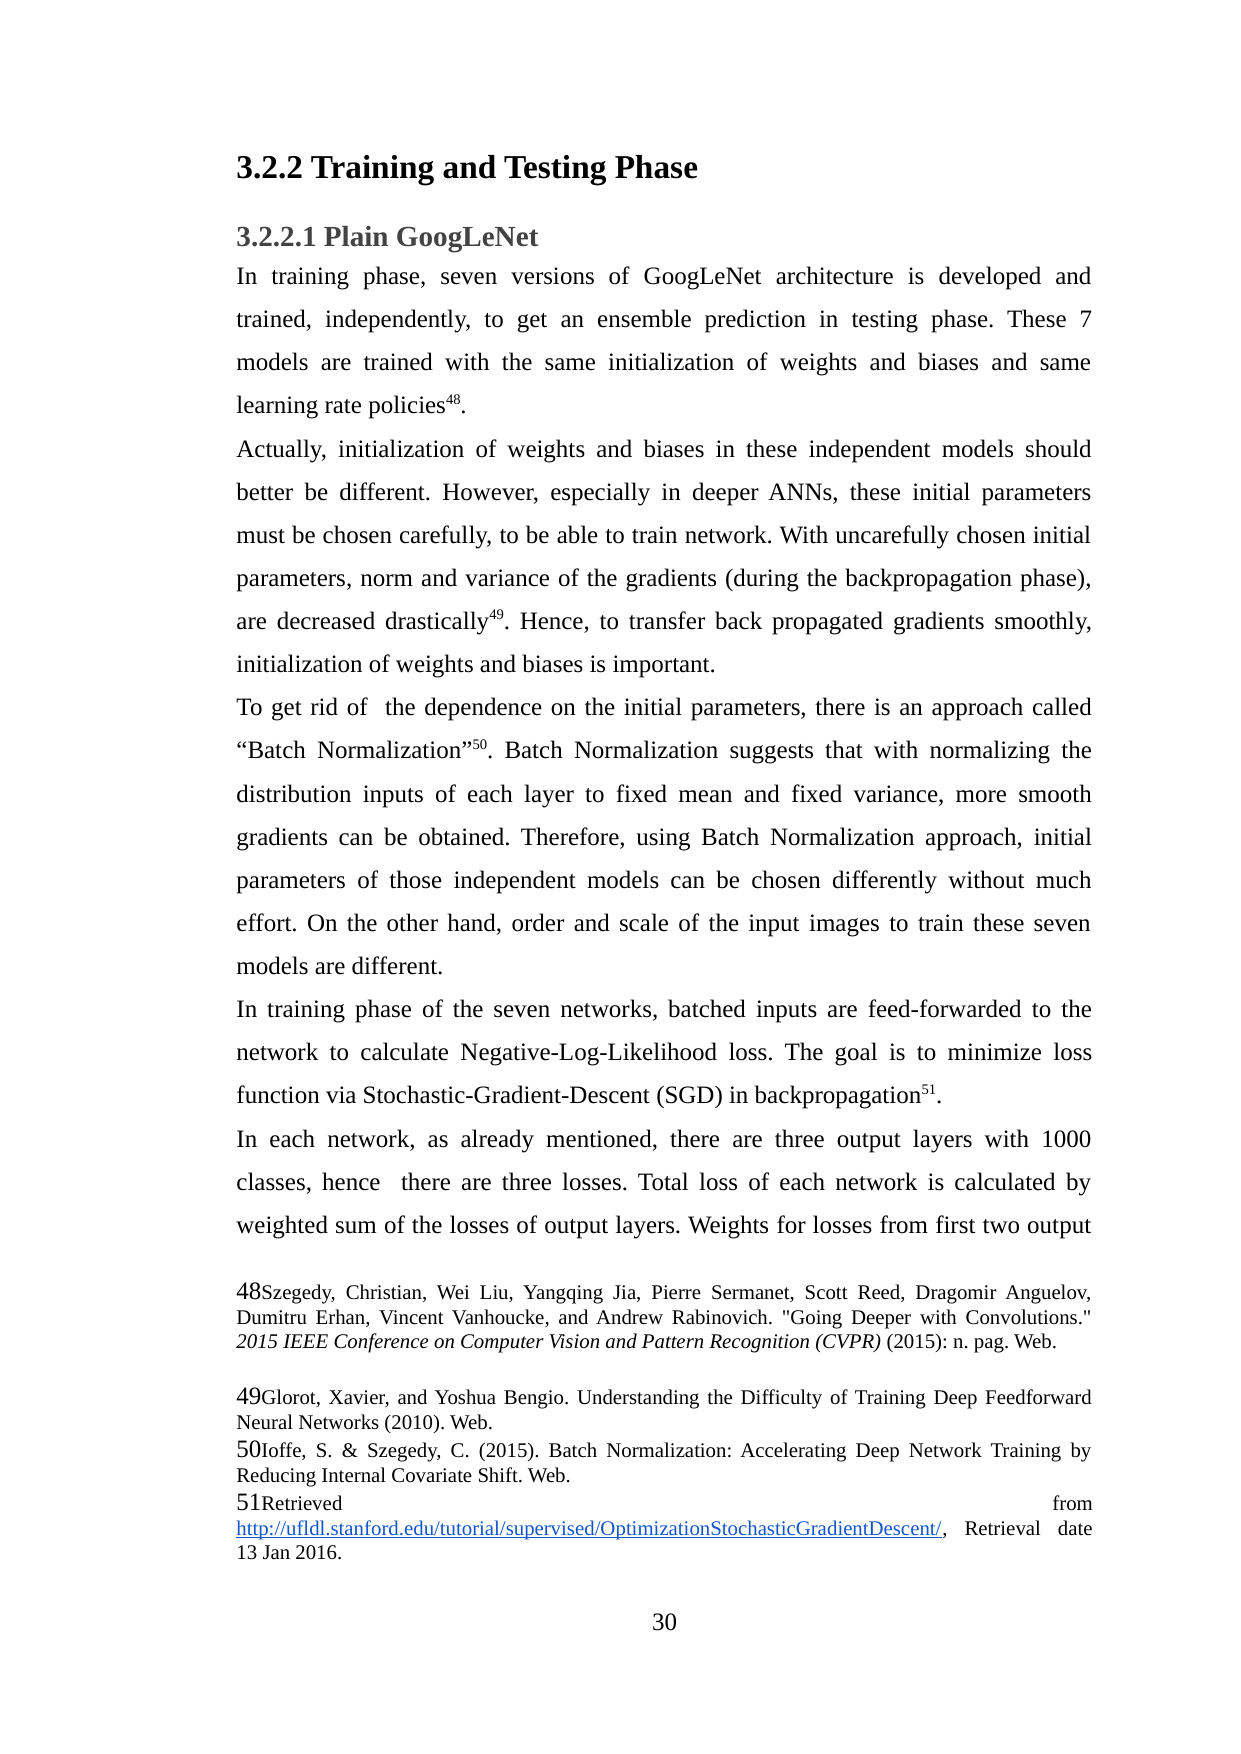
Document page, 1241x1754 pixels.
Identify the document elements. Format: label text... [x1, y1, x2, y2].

text To get rid of the dependence on the initial parameters, there is an approach called “Batch Normalization”. Batch Normalization suggests that with normalizing the distribution inputs of each layer to fixed mean and fixed variance, more smooth gradients can be obtained. Therefore, using Batch Normalization approach, initial parameters of those independent models can be chosen differently without much effort. On the other hand, order and scale of the input images to train these seven models are different. [236, 692, 1093, 980]
text Actually, initialization of weights and biases in these independent models should better be different. However, especially in deeper ANNs, these initial parameters must be chosen carefully, to be able to train network. With uncarefully chosen initial parameters, norm and variance of the gradients (during the backpropagation phase), are decreased drastically. Hence, to transfer back propagated gradients smoothly, initialization of weights and biases is important. [236, 434, 1093, 678]
text In training phase of the seven networks, batched inputs are feed-forwarded to the network to calculate Negative-Log-Likelihood loss. The goal is to minimize loss function via Stochastic-Gradient-Descent (SGD) in backpropagation. [236, 994, 1093, 1109]
subtitle 3.2.2.1 Plain GoogLeNet [236, 219, 1093, 253]
text In training phase, seven versions of GoogLeNet architecture is developed and trained, independently, to get an ensemble prediction in testing phase. These 7 models are trained with the same initialization of weights and biases and same learning rate policies. [236, 261, 1093, 419]
subtitle 3.2.2 Training and Testing Phase [236, 148, 1093, 186]
text Ioffe, S. & Szegedy, C. (2015). Batch Normalization: Accelerating Deep Network Training by Reducing Internal Covariate Shift. Web. [236, 1434, 1093, 1487]
text In each network, as already mentioned, there are three output layers with 1000 classes, hence there are three losses. Total loss of each network is calculated by weighted sum of the losses of output layers. Weights for losses from first two output [236, 1124, 1093, 1239]
text Retrieved from http://ufldl.stanford.edu/tutorial/supervised/OptimizationStochasticGradientDescent/, Retrieval date 13 Jan 2016. [236, 1487, 1093, 1564]
text Szegedy, Christian, Wei Liu, Yangqing Jia, Pierre Sermanet, Scott Reed, Dragomir Anguelov, Dumitru Erhan, Vincent Vanhoucke, and Andrew Rabinovich. "Going Deeper with Convolutions." 2015 IEEE Conference on Computer Vision and Pattern Recognition (CVPR) (2015): n. pag. Web. [236, 1276, 1093, 1353]
text Glorot, Xavier, and Yoshua Bengio. Understanding the Difficulty of Training Deep Feedforward Neural Networks (2010). Web. [236, 1381, 1093, 1434]
